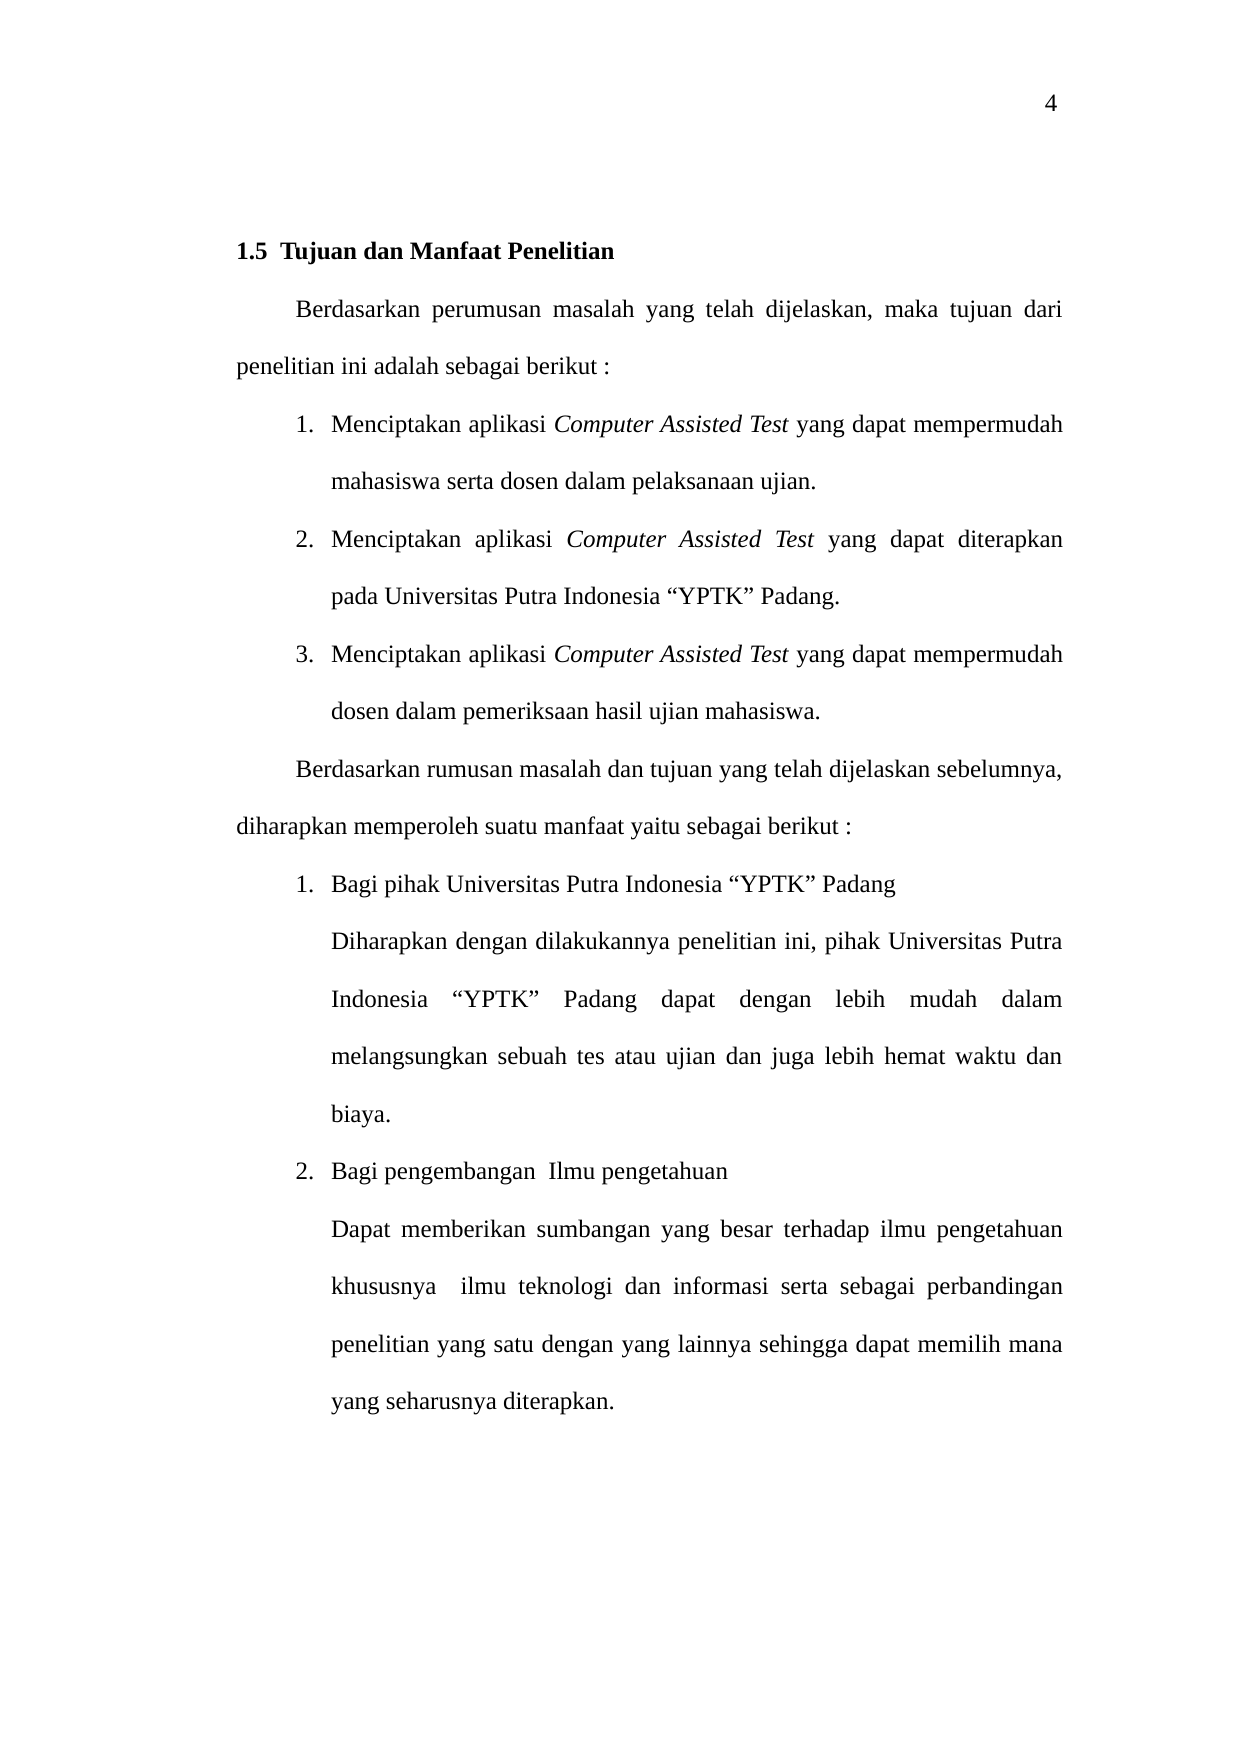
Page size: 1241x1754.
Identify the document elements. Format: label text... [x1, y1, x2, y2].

list Bagi pengembangan Ilmu pengetahuan [295, 1156, 1063, 1185]
list Bagi pihak Universitas Putra Indonesia “YPTK” Padang [295, 869, 1063, 897]
list Menciptakan aplikasi Computer Assisted Test yang dapat diterapkan pada Universitas Putra Indonesia “YPTK” Padang. [295, 524, 1063, 610]
list Diharapkan dengan dilakukannya penelitian ini, pihak Universitas Putra Indonesia “YPTK” Padang dapat dengan lebih mudah dalam melangsungkan sebuah tes atau ujian dan juga lebih hemat waktu dan biaya. [295, 926, 1063, 1127]
list Menciptakan aplikasi Computer Assisted Test yang dapat mempermudah dosen dalam pemeriksaan hasil ujian mahasiswa. [295, 639, 1063, 725]
text Berdasarkan perumusan masalah yang telah dijelaskan, maka tujuan dari penelitian ini adalah sebagai berikut : [236, 294, 1063, 380]
list Menciptakan aplikasi Computer Assisted Test yang dapat mempermudah mahasiswa serta dosen dalam pelaksanaan ujian. [295, 409, 1063, 495]
subtitle Tujuan dan Manfaat Penelitian [236, 236, 1063, 265]
text Berdasarkan rumusan masalah dan tujuan yang telah dijelaskan sebelumnya, diharapkan memperoleh suatu manfaat yaitu sebagai berikut : [236, 754, 1063, 840]
list Dapat memberikan sumbangan yang besar terhadap ilmu pengetahuan khususnya ilmu teknologi dan informasi serta sebagai perbandingan penelitian yang satu dengan yang lainnya sehingga dapat memilih mana yang seharusnya diterapkan. [295, 1214, 1063, 1415]
